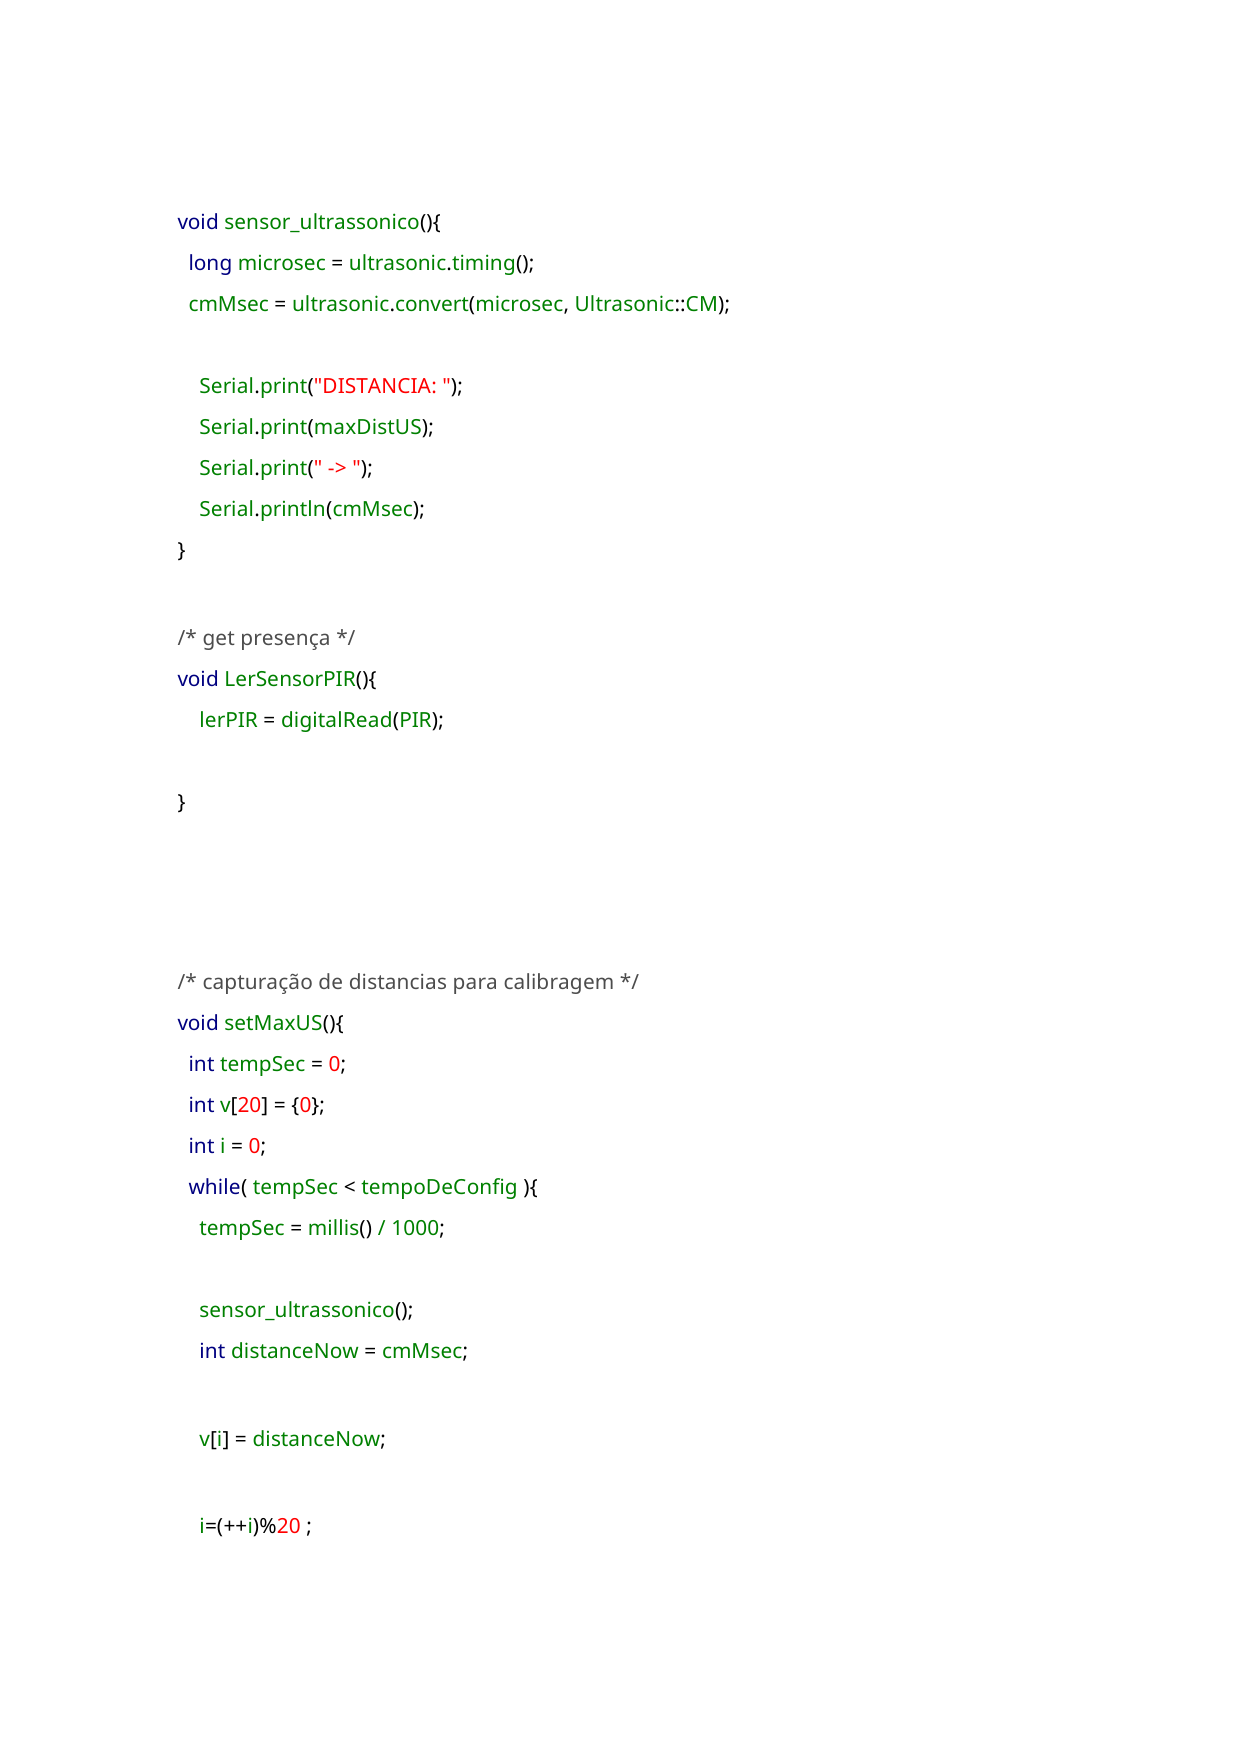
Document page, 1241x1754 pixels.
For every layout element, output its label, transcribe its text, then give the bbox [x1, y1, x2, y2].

text lerPIR = digitalRead(PIR); [177, 704, 1063, 733]
text } [177, 787, 1063, 815]
text tempSec = millis() / 1000; [177, 1213, 1063, 1242]
text void sensor_ultrassonico(){ [177, 207, 1063, 235]
text i=(++i)%20 ; [177, 1511, 1063, 1540]
text sensor_ultrassonico(); [177, 1295, 1063, 1324]
text /* get presença */ [177, 622, 1063, 651]
text Serial.print("DISTANCIA: "); [177, 371, 1063, 399]
text while( tempSec < tempoDeConfig ){ [177, 1172, 1063, 1201]
text void setMaxUS(){ [177, 1008, 1063, 1037]
text cmMsec = ultrasonic.convert(microsec, Ultrasonic::CM); [177, 289, 1063, 317]
text Serial.println(cmMsec); [177, 494, 1063, 522]
text long microsec = ultrasonic.timing(); [177, 248, 1063, 276]
text } [177, 535, 1063, 563]
text void LerSensorPIR(){ [177, 663, 1063, 692]
text int v[20] = {0}; [177, 1090, 1063, 1119]
text int tempSec = 0; [177, 1049, 1063, 1078]
text Serial.print(maxDistUS); [177, 412, 1063, 440]
text v[i] = distanceNow; [177, 1424, 1063, 1452]
text int i = 0; [177, 1131, 1063, 1160]
text Serial.print(" -> "); [177, 453, 1063, 481]
text /* capturação de distancias para calibragem */ [177, 967, 1063, 996]
text int distanceNow = cmMsec; [177, 1336, 1063, 1365]
